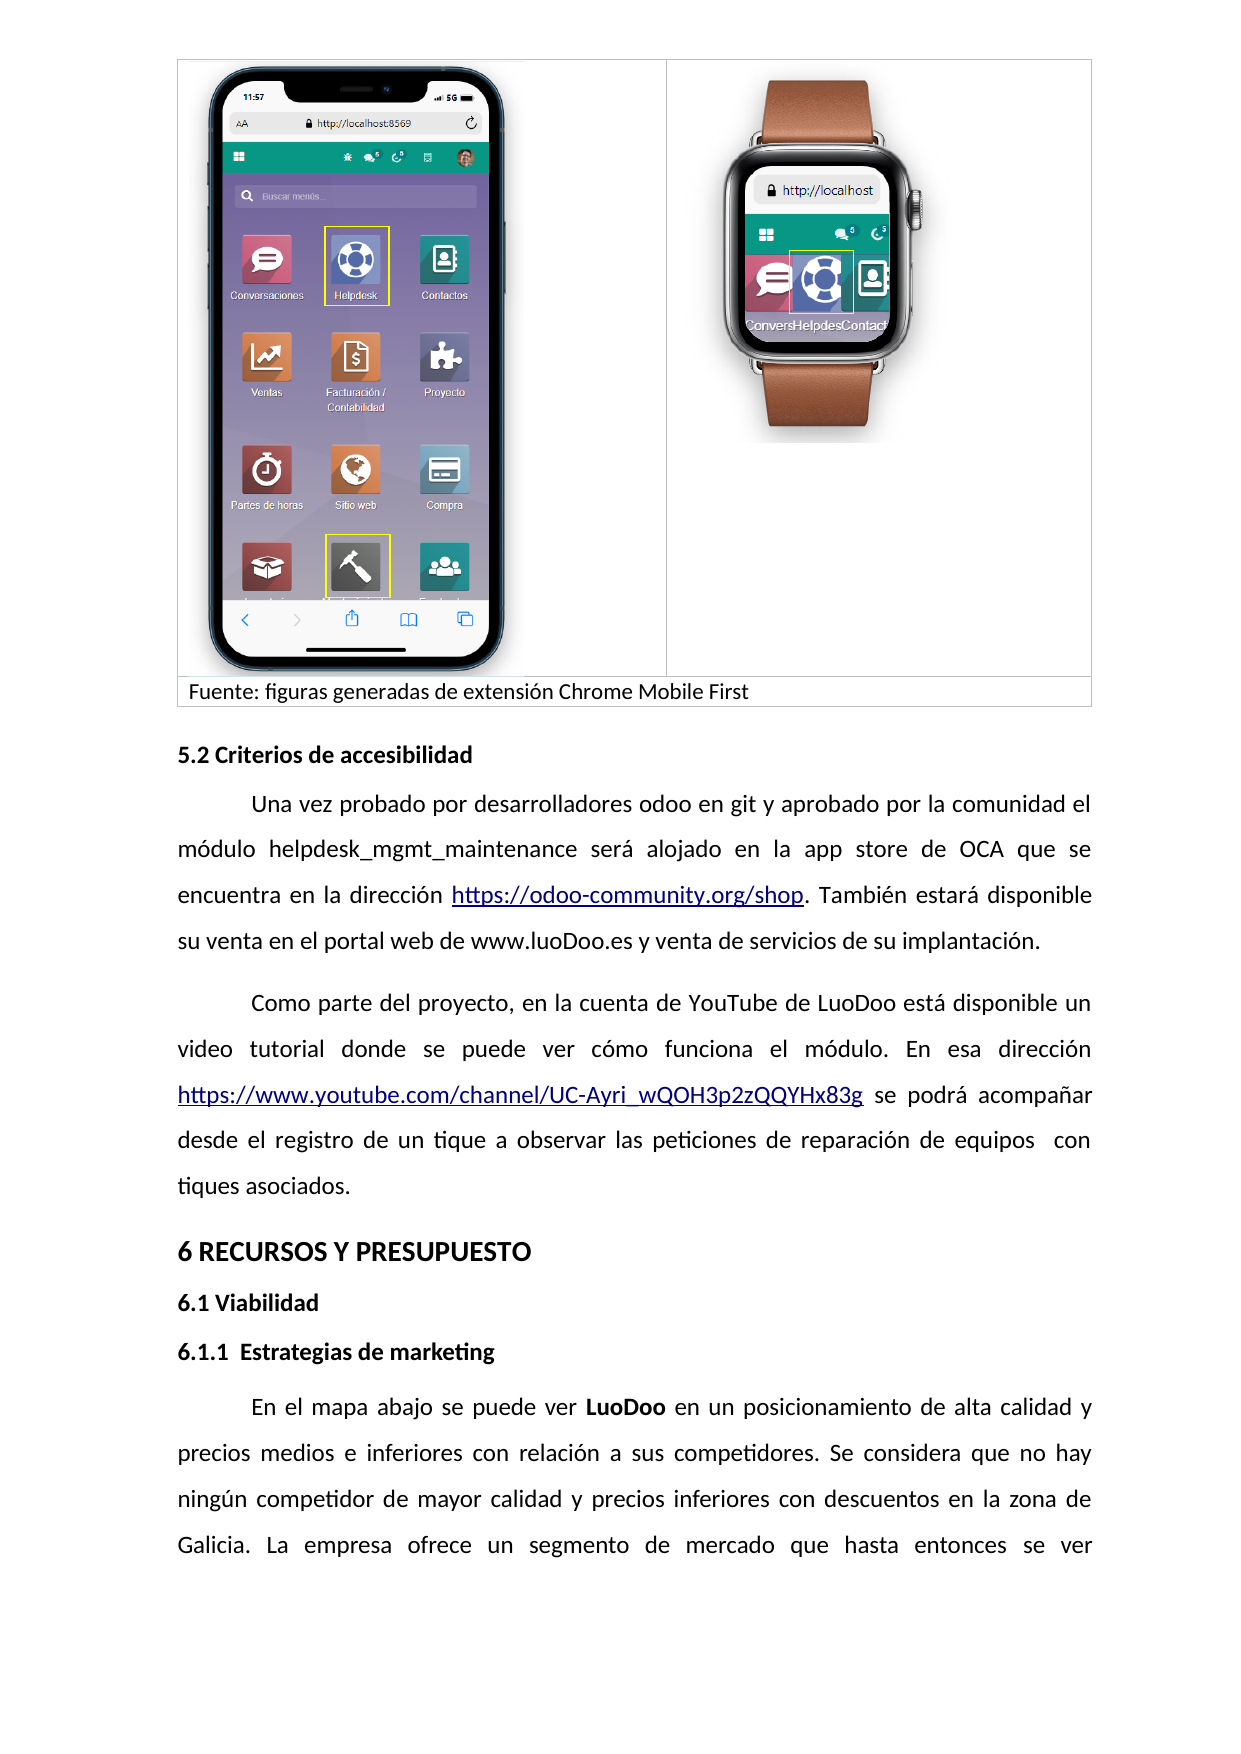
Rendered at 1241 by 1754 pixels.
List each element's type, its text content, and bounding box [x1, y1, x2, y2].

table_cell [667, 60, 1091, 676]
text 6.1 Viabilidad [177, 1287, 1093, 1318]
table_cell Fuente: figuras generadas de extensión Chrome Mobile First [178, 677, 1091, 706]
list Criterios de accesibilidad [177, 739, 1093, 769]
text Como parte del proyecto, en la cuenta de YouTube de LuoDoo está disponible un video tutorial donde se puede ver cómo funciona el módulo. En esa dirección https://www.youtube.com/channel/UC-Ayri_wQOH3p2zQQYHx83g se podrá acompañar desde el registro de un tique a observar las peticiones de reparación de equipos con tiques asociados. [177, 987, 1093, 1201]
text 6.1.1 Estrategias de marketing [177, 1336, 1093, 1367]
table_cell [525, 60, 666, 676]
table_cell [178, 60, 188, 676]
text 6 RECURSOS Y PRESUPUESTO [177, 1233, 1093, 1268]
text En el mapa abajo se puede ver LuoDoo en un posicionamiento de alta calidad y precios medios e inferiores con relación a sus competidores. Se considera que no hay ningún competidor de mayor calidad y precios inferiores con descuentos en la zona de Galicia. La empresa ofrece un segmento de mercado que hasta entonces se ver [177, 1392, 1093, 1559]
text Una vez probado por desarrolladores odoo en git y aprobado por la comunidad el módulo helpdesk_mgmt_maintenance será alojado en la app store de OCA que se encuentra en la dirección https://odoo-community.org/shop. También estará disponible su venta en el portal web de www.luoDoo.es y venta de servicios de su implantación. [177, 788, 1093, 956]
